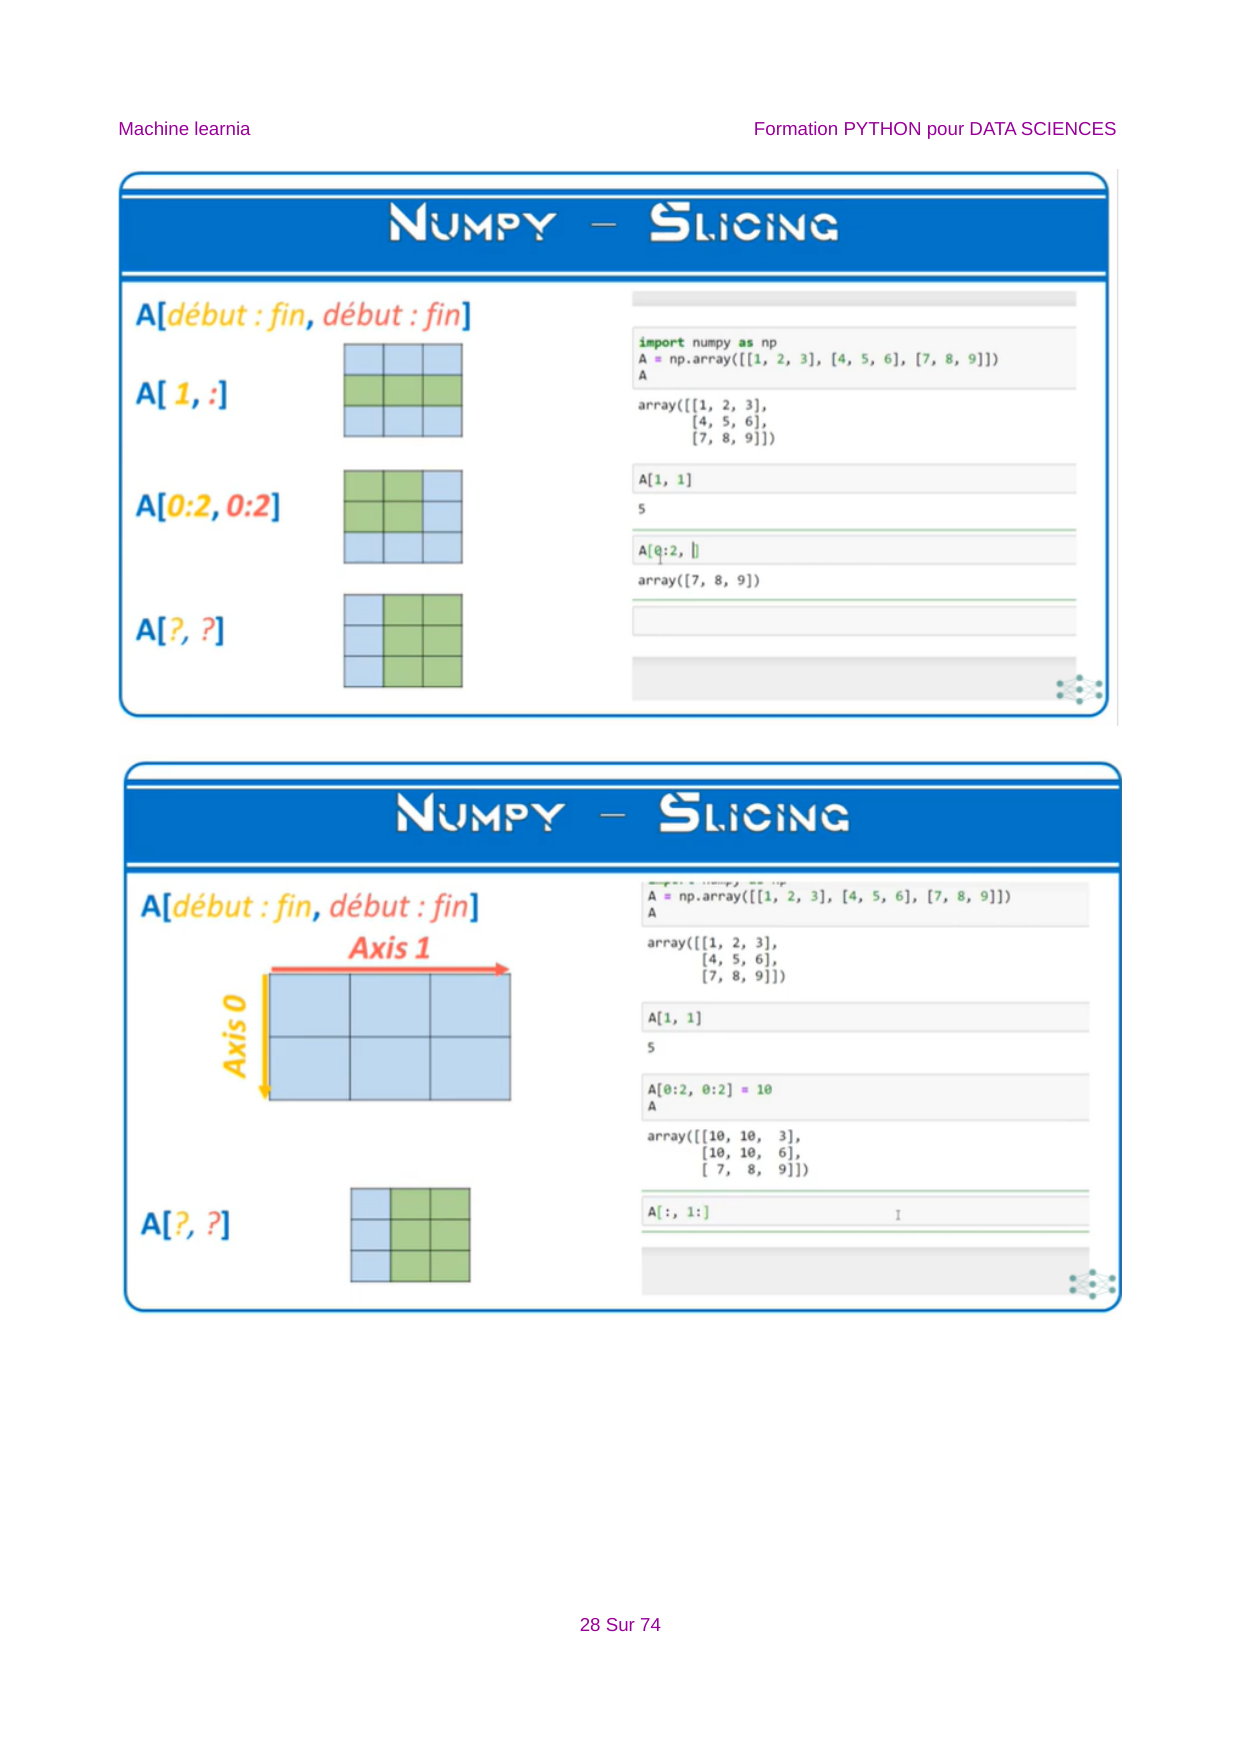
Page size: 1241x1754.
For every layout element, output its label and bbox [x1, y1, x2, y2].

picture [118, 753, 1122, 1321]
picture [118, 169, 1122, 726]
